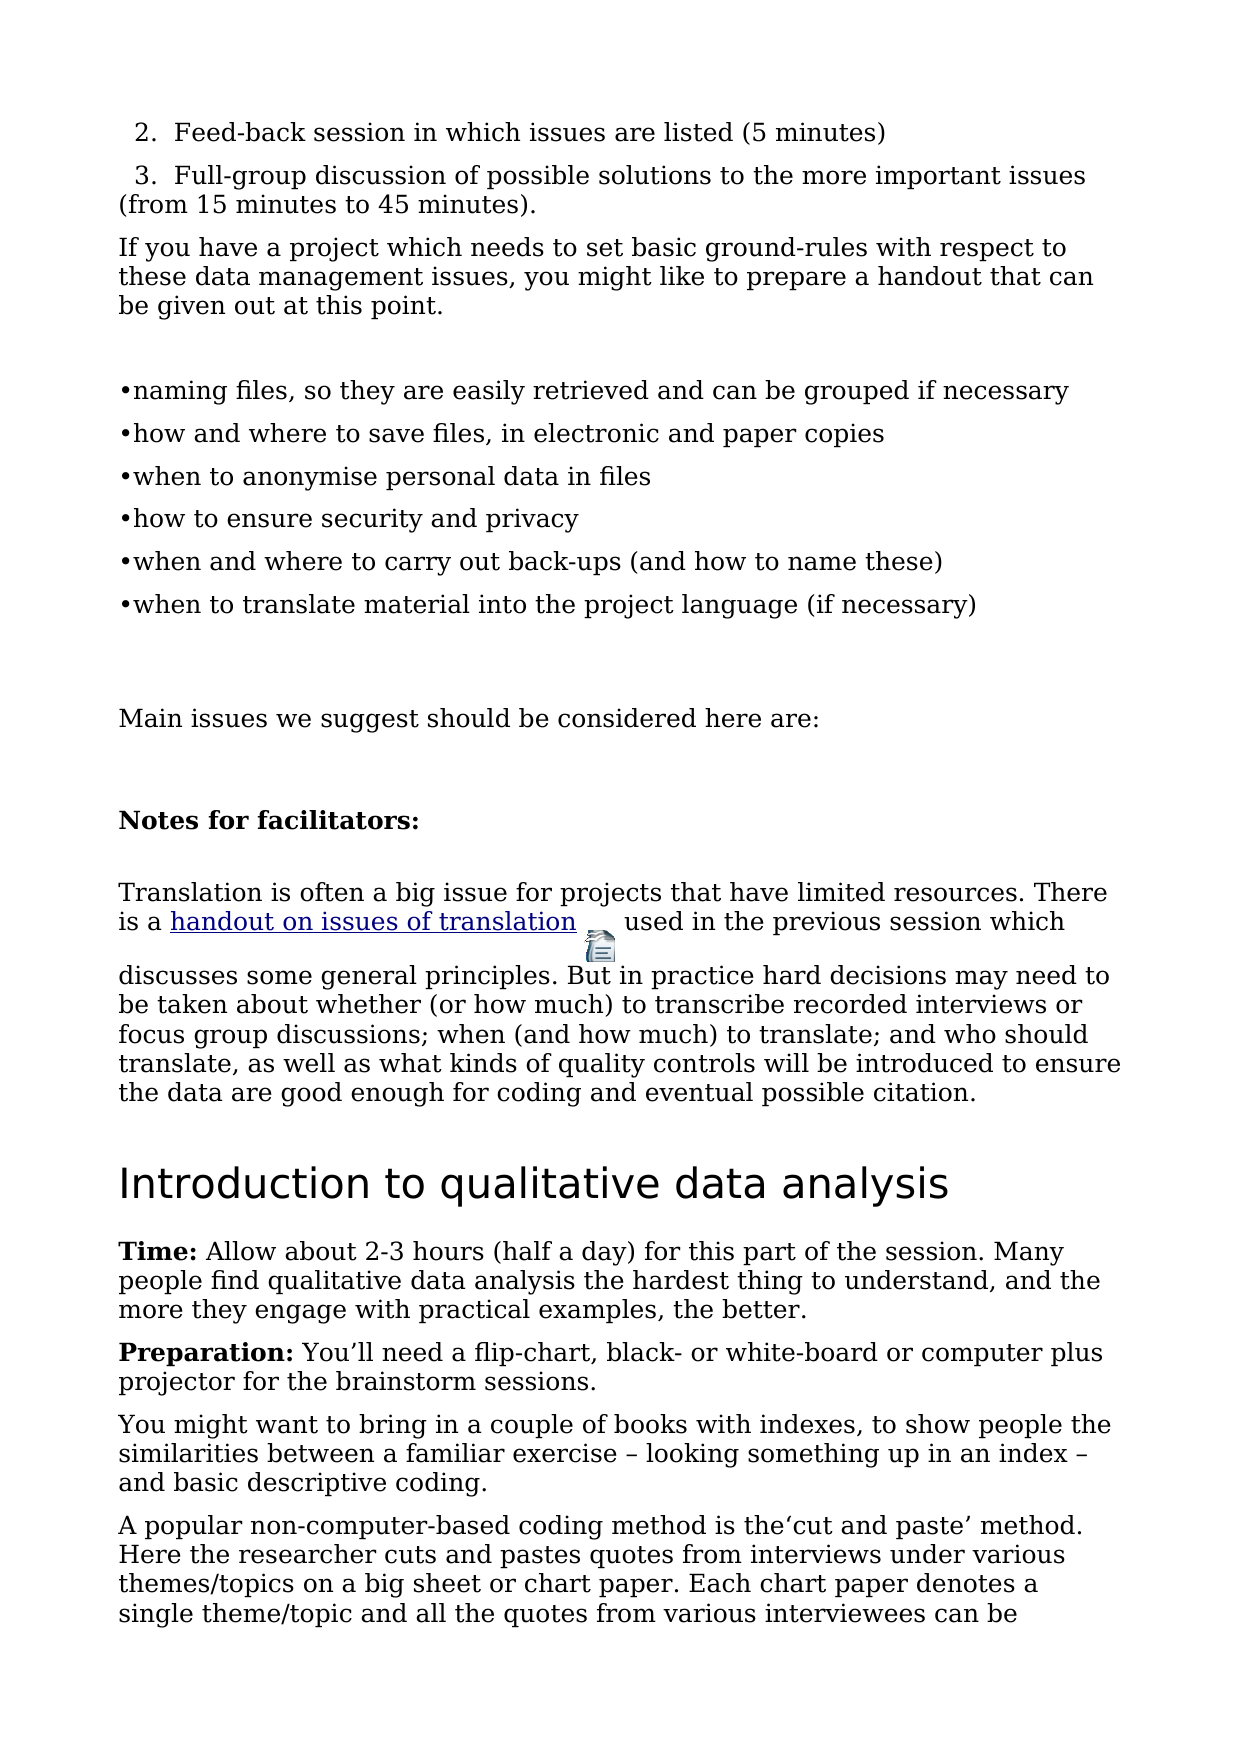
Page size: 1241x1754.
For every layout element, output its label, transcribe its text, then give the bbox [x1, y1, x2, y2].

list when to translate material into the project language (if necessary) [118, 590, 1122, 619]
list Feed-back session in which issues are listed (5 minutes) [118, 118, 1122, 147]
text Main issues we suggest should be considered here are: [118, 704, 1122, 734]
list when to anonymise personal data in files [118, 462, 1122, 491]
text A popular non-computer-based coding method is the‘cut and paste’ method. Here the researcher cuts and pastes quotes from interviews under various themes/topics on a big sheet or chart paper. Each chart paper denotes a single theme/topic and all the quotes from various interviewees can be [118, 1511, 1122, 1628]
subtitle Introduction to qualitative data analysis [118, 1160, 1122, 1208]
text You might want to bring in a couple of books with indexes, to show people the similarities between a familiar exercise – looking something up in an index – and basic descriptive coding. [118, 1410, 1122, 1498]
picture [584, 930, 617, 962]
list naming files, so they are easily retrieved and can be grouped if necessary [118, 376, 1122, 406]
text Time: Allow about 2-3 hours (half a day) for this part of the session. Many people find qualitative data analysis the hardest thing to understand, and the more they engage with practical examples, the better. [118, 1237, 1122, 1325]
list how and where to save files, in electronic and paper copies [118, 419, 1122, 448]
text Preparation: You’ll need a flip-chart, black- or white-board or computer plus projector for the brainstorm sessions. [118, 1338, 1122, 1397]
text If you have a project which needs to set basic ground-rules with respect to these data management issues, you might like to prepare a handout that can be given out at this point. [118, 233, 1122, 320]
text Notes for facilitators: [118, 806, 1122, 835]
list Full-group discussion of possible solutions to the more important issues (from 15 minutes to 45 minutes). [118, 161, 1122, 219]
list when and where to carry out back-ups (and how to name these) [118, 547, 1122, 576]
text Translation is often a big issue for projects that have limited resources. There is a handout on issues of translation used in the previous session which discusses some general principles. But in practice hard decisions may need to be taken about whether (or how much) to transcribe recorded interviews or focus group discussions; when (and how much) to translate; and who should translate, as well as what kinds of quality controls will be introduced to ensure the data are good enough for coding and eventual possible citation. [118, 878, 1122, 1107]
list how to ensure security and privacy [118, 504, 1122, 534]
